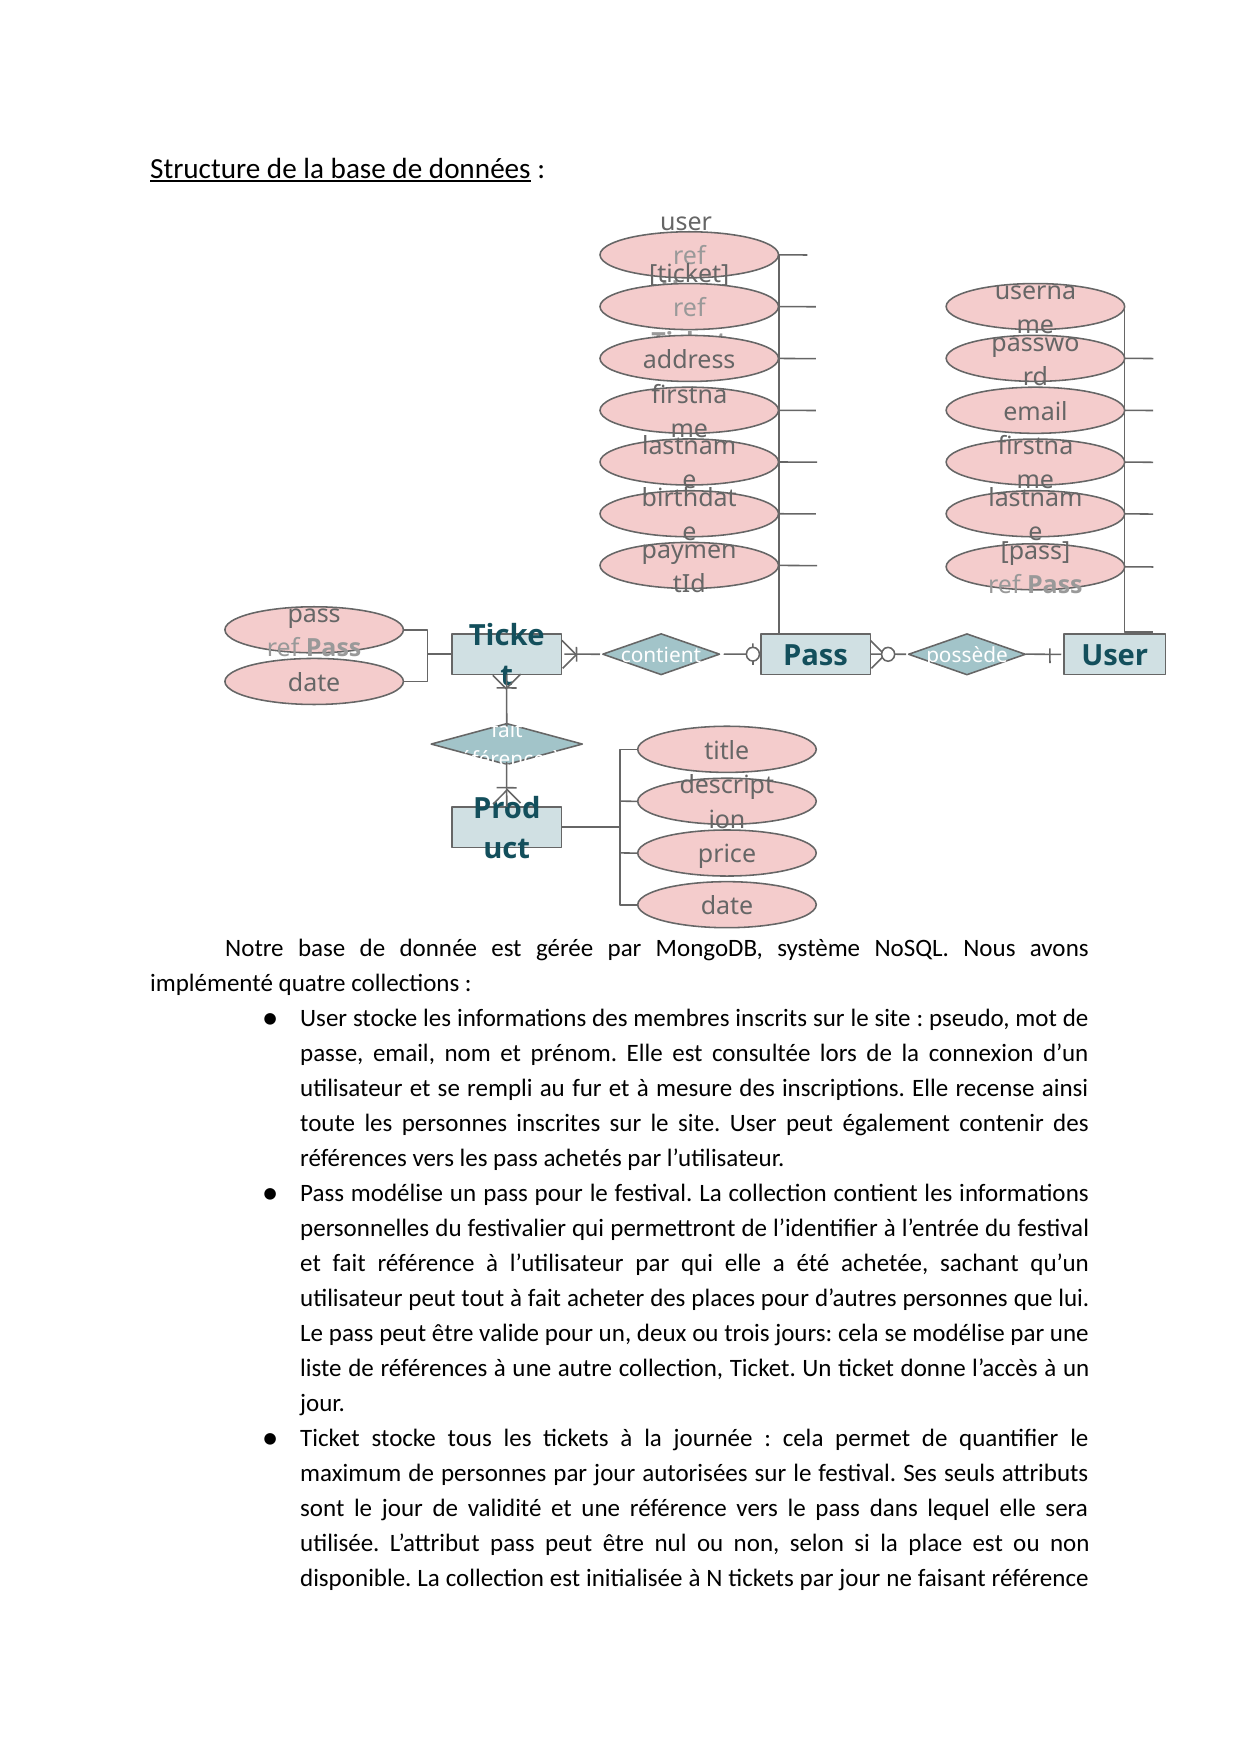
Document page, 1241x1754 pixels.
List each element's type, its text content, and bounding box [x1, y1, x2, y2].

list Ticket stocke tous les tickets à la journée : cela permet de quantifier le maximum de personnes par jour autorisées sur le festival. Ses seuls attributs sont le jour de validité et une référence vers le pass dans lequel elle sera utilisée. L’attribut pass peut être nul ou non, selon si la place est ou non disponible. La collection est initialisée à N tickets par jour ne faisant référence [262, 1422, 1090, 1592]
list Pass modélise un pass pour le festival. La collection contient les informations personnelles du festivalier qui permettront de l’identifier à l’entrée du festival et fait référence à l’utilisateur par qui elle a été achetée, sachant qu’un utilisateur peut tout à fait acheter des places pour d’autres personnes que lui. Le pass peut être valide pour un, deux ou trois jours: cela se modélise par une liste de références à une autre collection, Ticket. Un ticket donne l’accès à un jour. [262, 1177, 1090, 1417]
text Notre base de donnée est gérée par MongoDB, système NoSQL. Nous avons implémenté quatre collections : [150, 932, 1090, 997]
text Structure de la base de données : [150, 150, 1090, 186]
list User stocke les informations des membres inscrits sur le site : pseudo, mot de passe, email, nom et prénom. Elle est consultée lors de la connexion d’un utilisateur et se rempli au fur et à mesure des inscriptions. Elle recense ainsi toute les personnes inscrites sur le site. User peut également contenir des références vers les pass achetés par l’utilisateur. [262, 1002, 1090, 1172]
